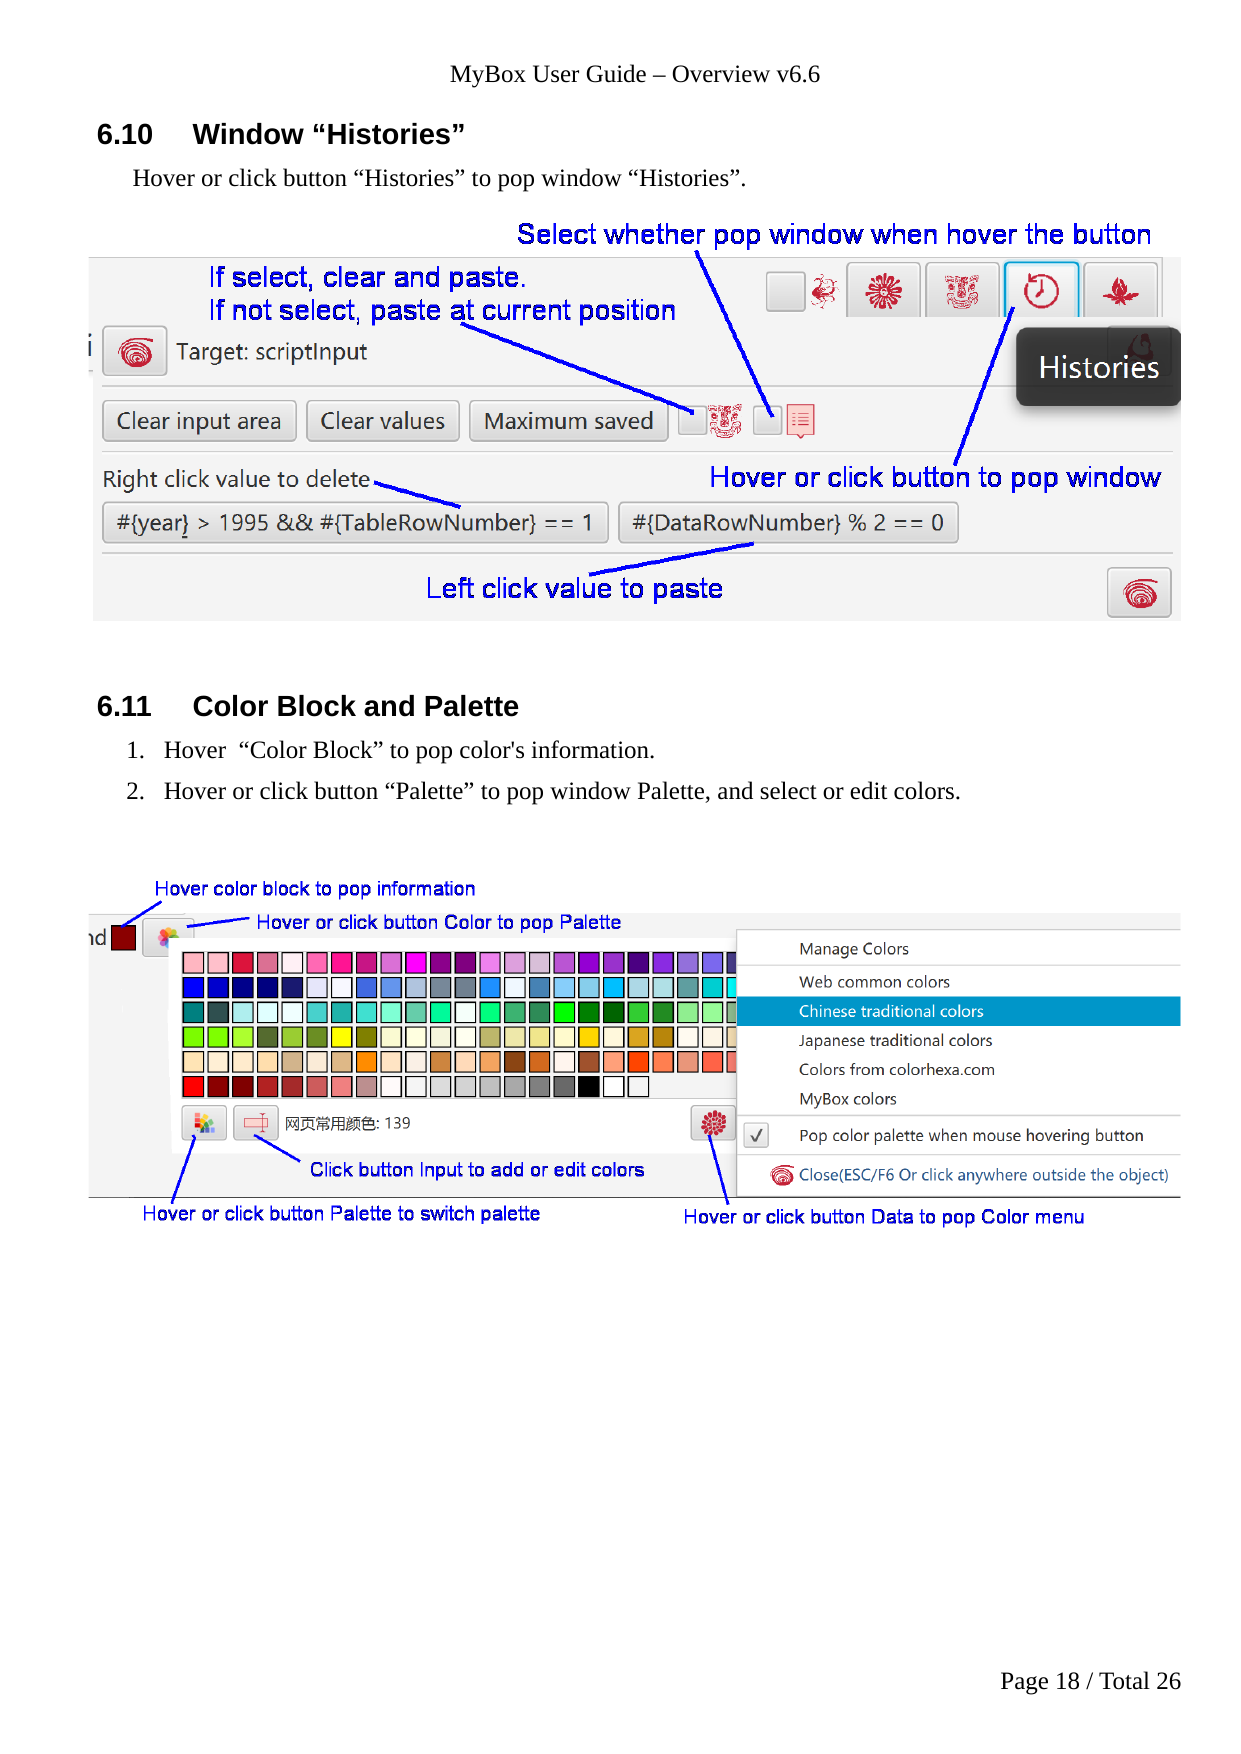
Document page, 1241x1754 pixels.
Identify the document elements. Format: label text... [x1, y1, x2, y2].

picture [88, 204, 1182, 623]
picture [88, 858, 1182, 1238]
subtitle Window “Histories” [88, 117, 1181, 151]
subtitle Color Block and Palette [88, 689, 1181, 722]
list Hover or click button “Palette” to pop window Palette, and select or edit colors. [126, 776, 1181, 805]
text Hover or click button “Histories” to pop window “Histories”. [88, 163, 1181, 192]
list Hover “Color Block” to pop color's information. [126, 735, 1181, 763]
